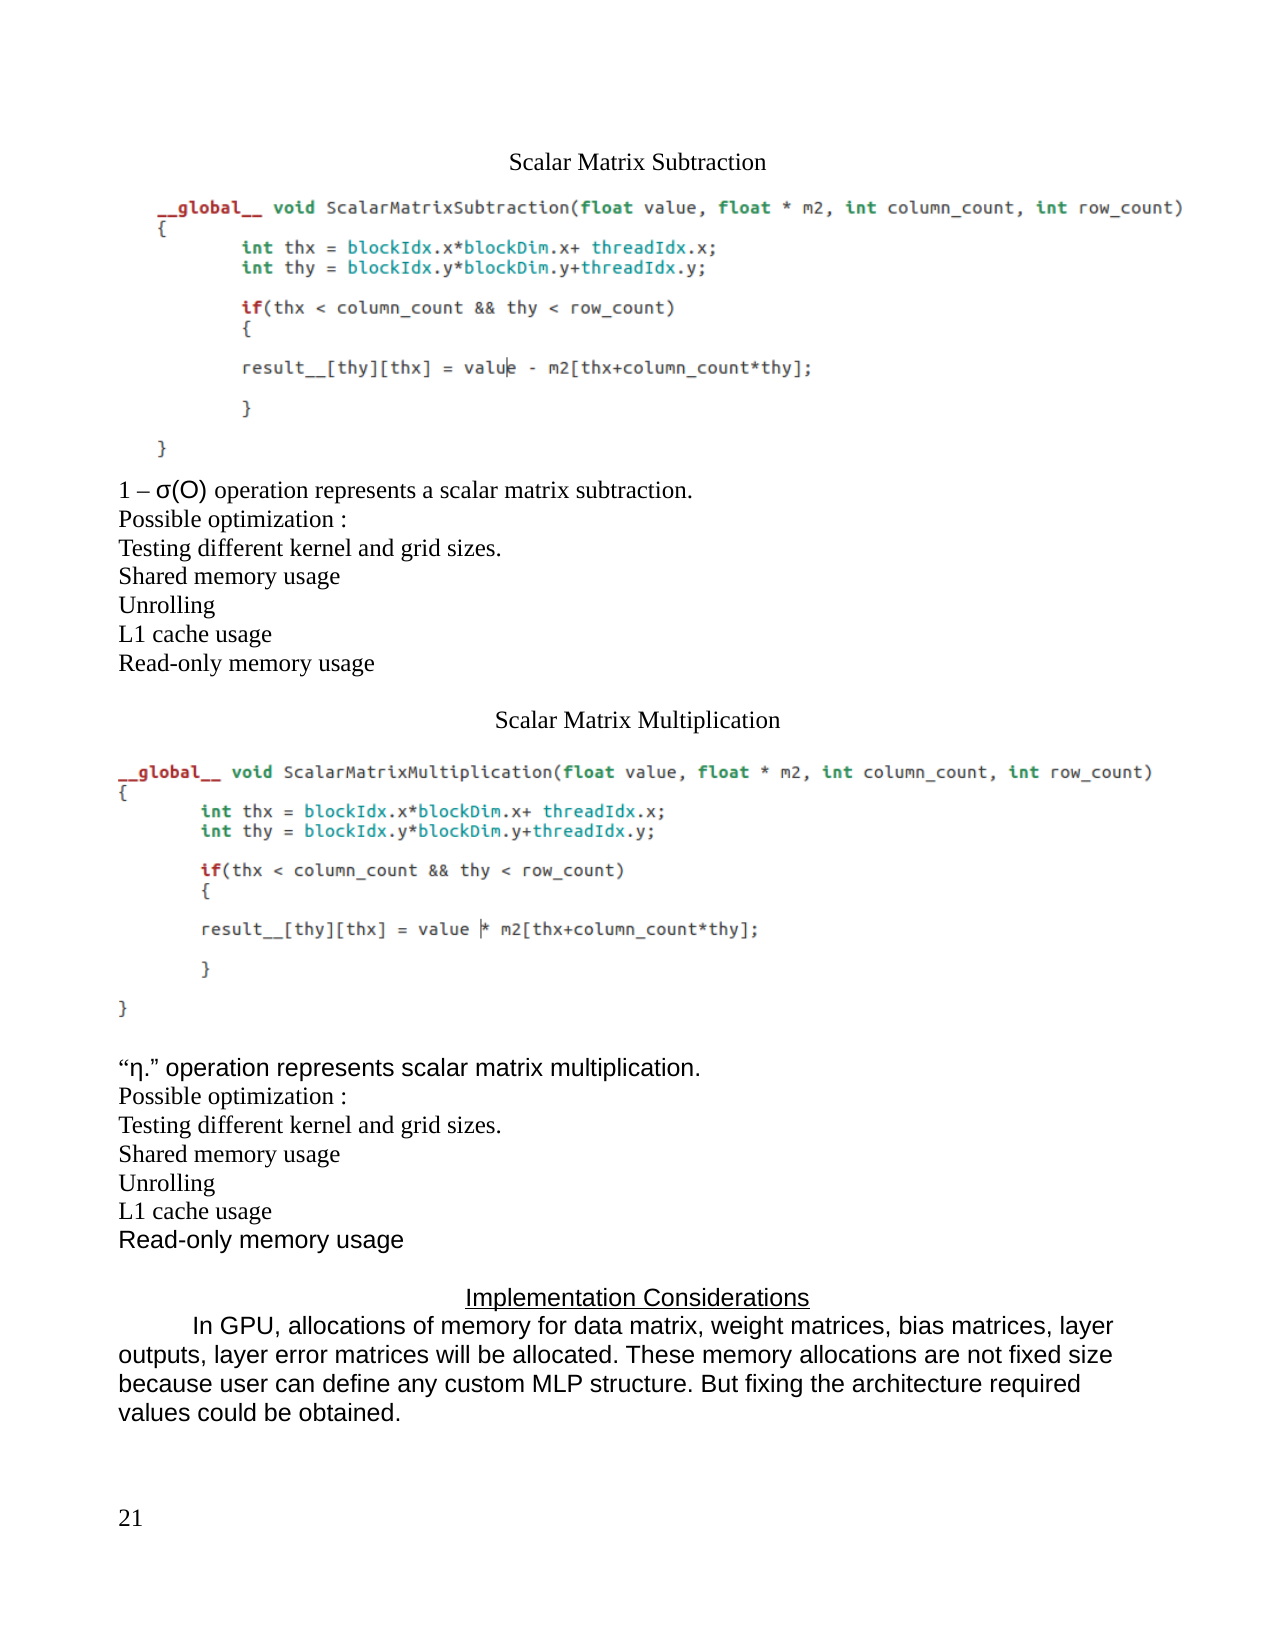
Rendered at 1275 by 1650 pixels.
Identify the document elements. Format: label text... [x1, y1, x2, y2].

text Read-only memory usage [118, 648, 1157, 676]
text Scalar Matrix Subtraction [118, 147, 1157, 176]
text 1 – σ(O) operation represents a scalar matrix subtraction. [118, 176, 1157, 504]
text Shared memory usage [118, 561, 1157, 590]
text Implementation Considerations [118, 1283, 1157, 1311]
text In GPU, allocations of memory for data matrix, weight matrices, bias matrices, layer outputs, layer error matrices will be allocated. These memory allocations are not fixed size because user can define any custom MLP structure. But fixing the architecture required values could be obtained. [118, 1311, 1157, 1426]
text Unrolling [118, 590, 1157, 619]
text Read-only memory usage [118, 1225, 1157, 1254]
text Testing different kernel and grid sizes. [118, 533, 1157, 561]
picture [157, 189, 1196, 475]
text “η.” operation represents scalar matrix multiplication. [118, 1052, 1157, 1081]
text Possible optimization : [118, 504, 1157, 533]
text Possible optimization : [118, 1081, 1157, 1110]
text L1 cache usage [118, 619, 1157, 648]
picture [118, 755, 1157, 1024]
text Unrolling [118, 1168, 1157, 1196]
text Testing different kernel and grid sizes. [118, 1110, 1157, 1139]
text Shared memory usage [118, 1139, 1157, 1168]
text Scalar Matrix Multiplication [118, 705, 1157, 734]
text L1 cache usage [118, 1196, 1157, 1225]
